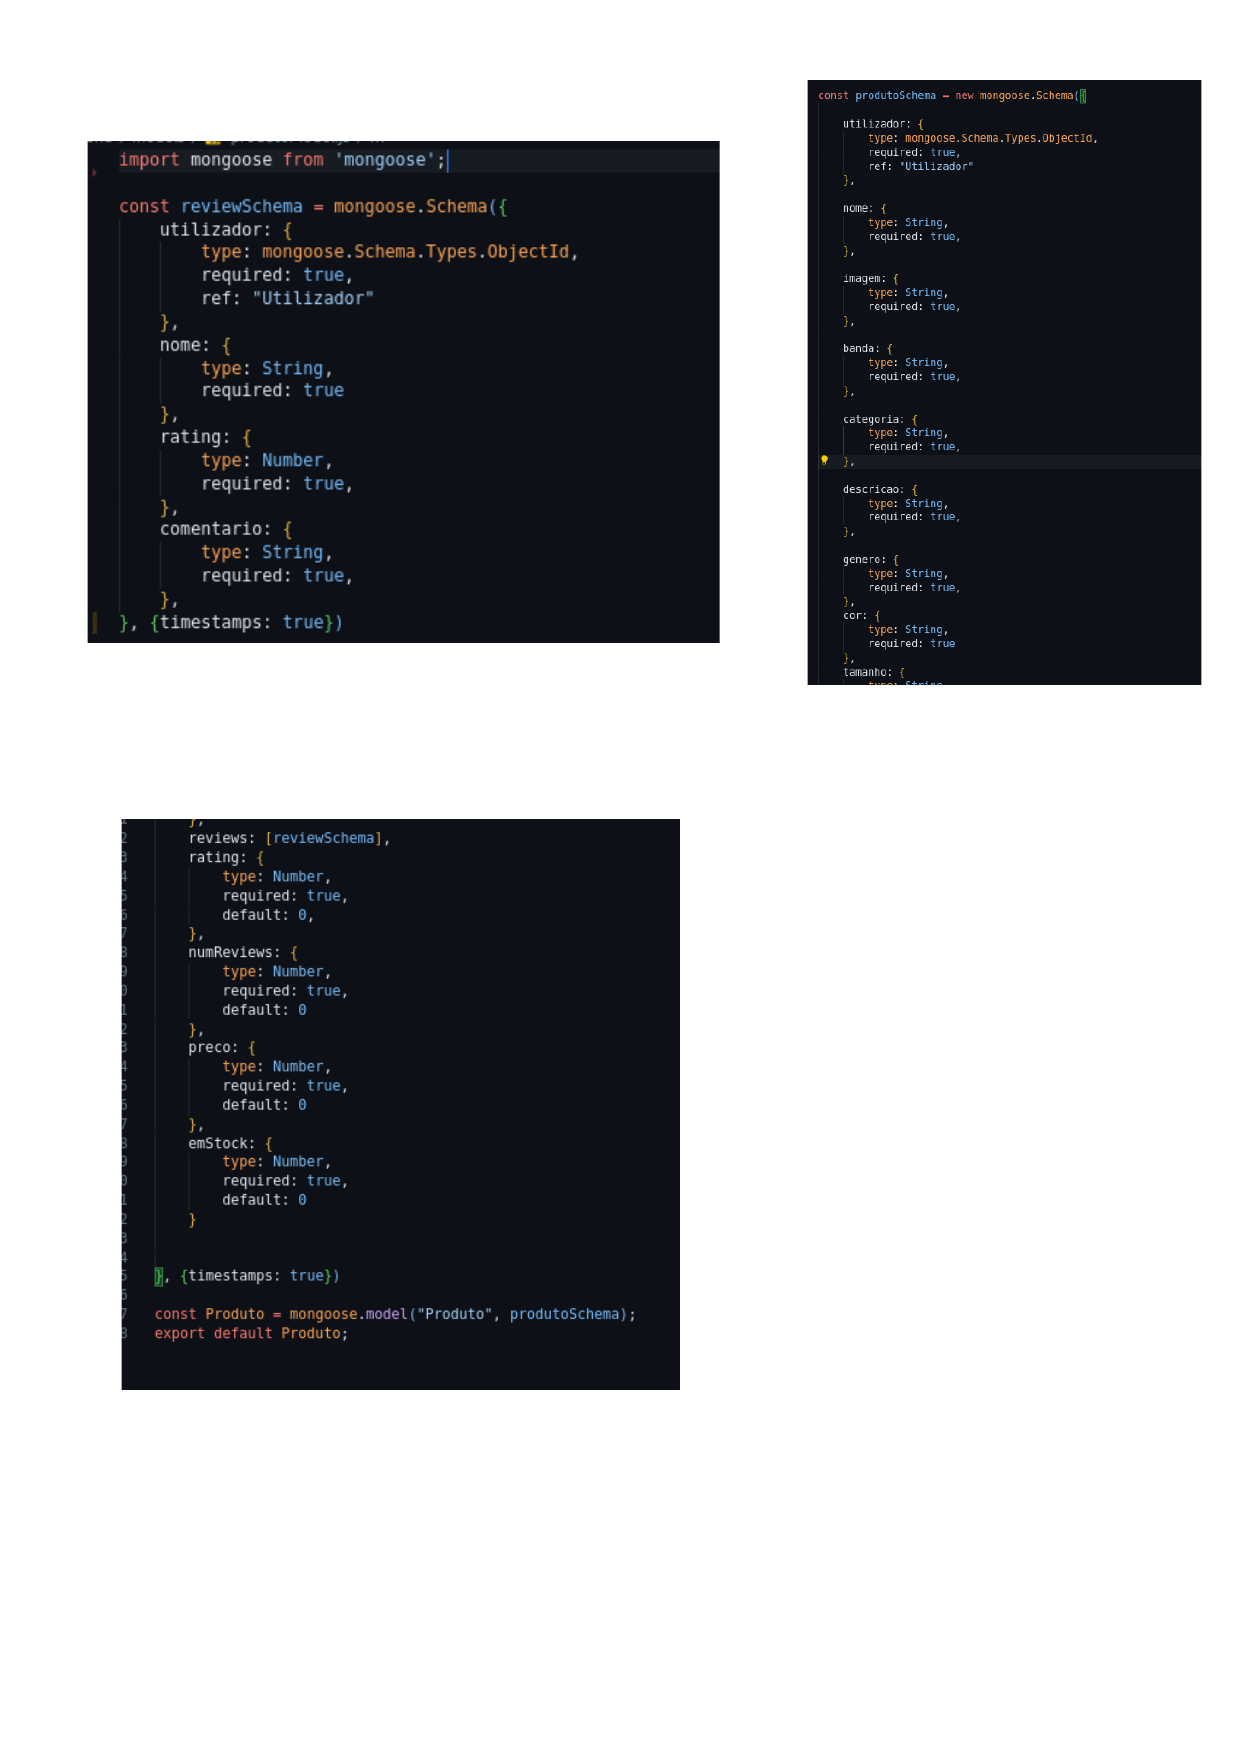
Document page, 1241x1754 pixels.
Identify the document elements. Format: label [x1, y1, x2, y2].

picture [121, 819, 680, 1390]
picture [87, 141, 720, 643]
picture [807, 80, 1202, 685]
